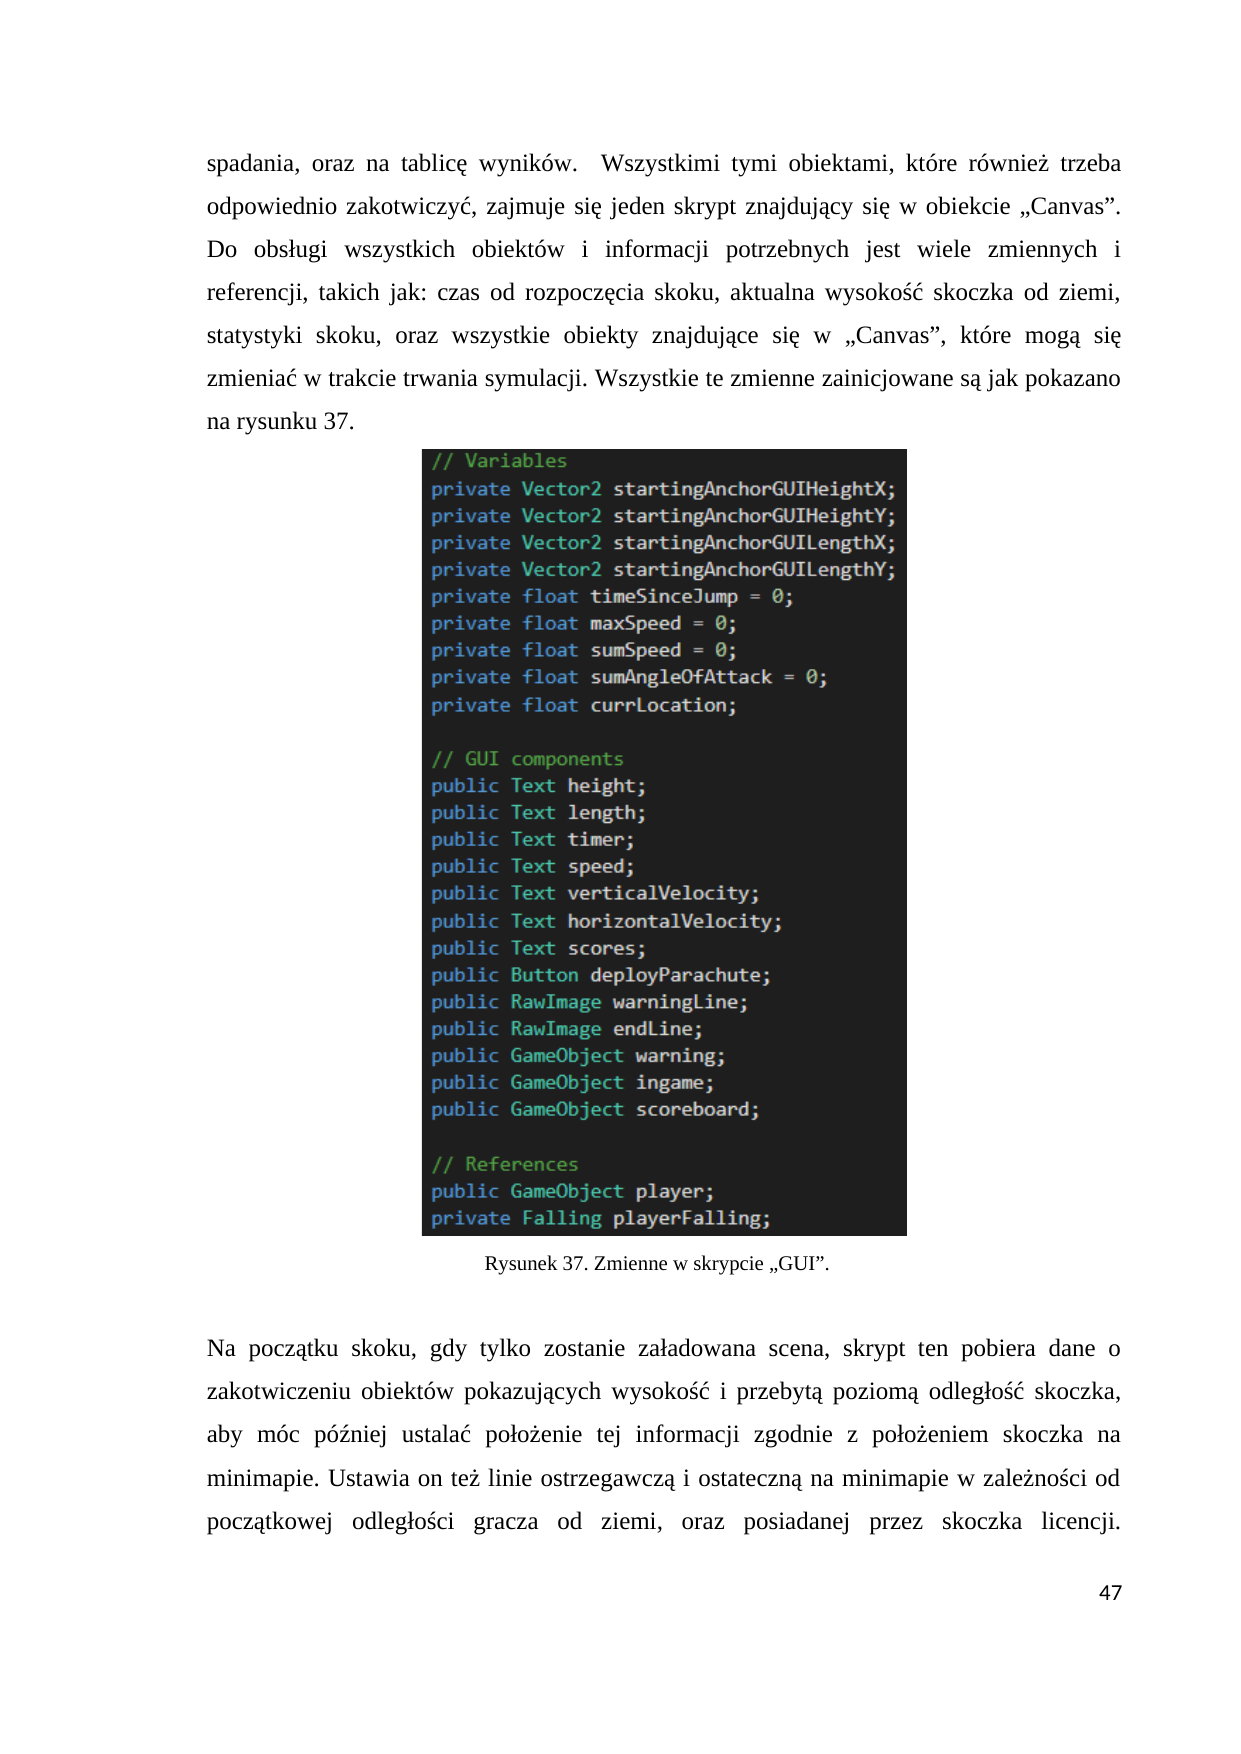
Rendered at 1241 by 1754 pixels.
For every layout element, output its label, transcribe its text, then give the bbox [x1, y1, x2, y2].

text Rysunek 37. Zmienne w skrypcie „GUI”. [207, 449, 1122, 1276]
text spadania, oraz na tablicę wyników. Wszystkimi tymi obiektami, które również trzeba odpowiednio zakotwiczyć, zajmuje się jeden skrypt znajdujący się w obiekcie „Canvas”. Do obsługi wszystkich obiektów i informacji potrzebnych jest wiele zmiennych i referencji, takich jak: czas od rozpoczęcia skoku, aktualna wysokość skoczka od ziemi, statystyki skoku, oraz wszystkie obiekty znajdujące się w „Canvas”, które mogą się zmieniać w trakcie trwania symulacji. Wszystkie te zmienne zainicjowane są jak pokazano na rysunku 37. [207, 148, 1122, 435]
text Na początku skoku, gdy tylko zostanie załadowana scena, skrypt ten pobiera dane o zakotwiczeniu obiektów pokazujących wysokość i przebytą poziomą odległość skoczka, aby móc później ustalać położenie tej informacji zgodnie z położeniem skoczka na minimapie. Ustawia on też linie ostrzegawczą i ostateczną na minimapie w zależności od początkowej odległości gracza od ziemi, oraz posiadanej przez skoczka licencji. [207, 1333, 1122, 1534]
picture [421, 449, 907, 1236]
